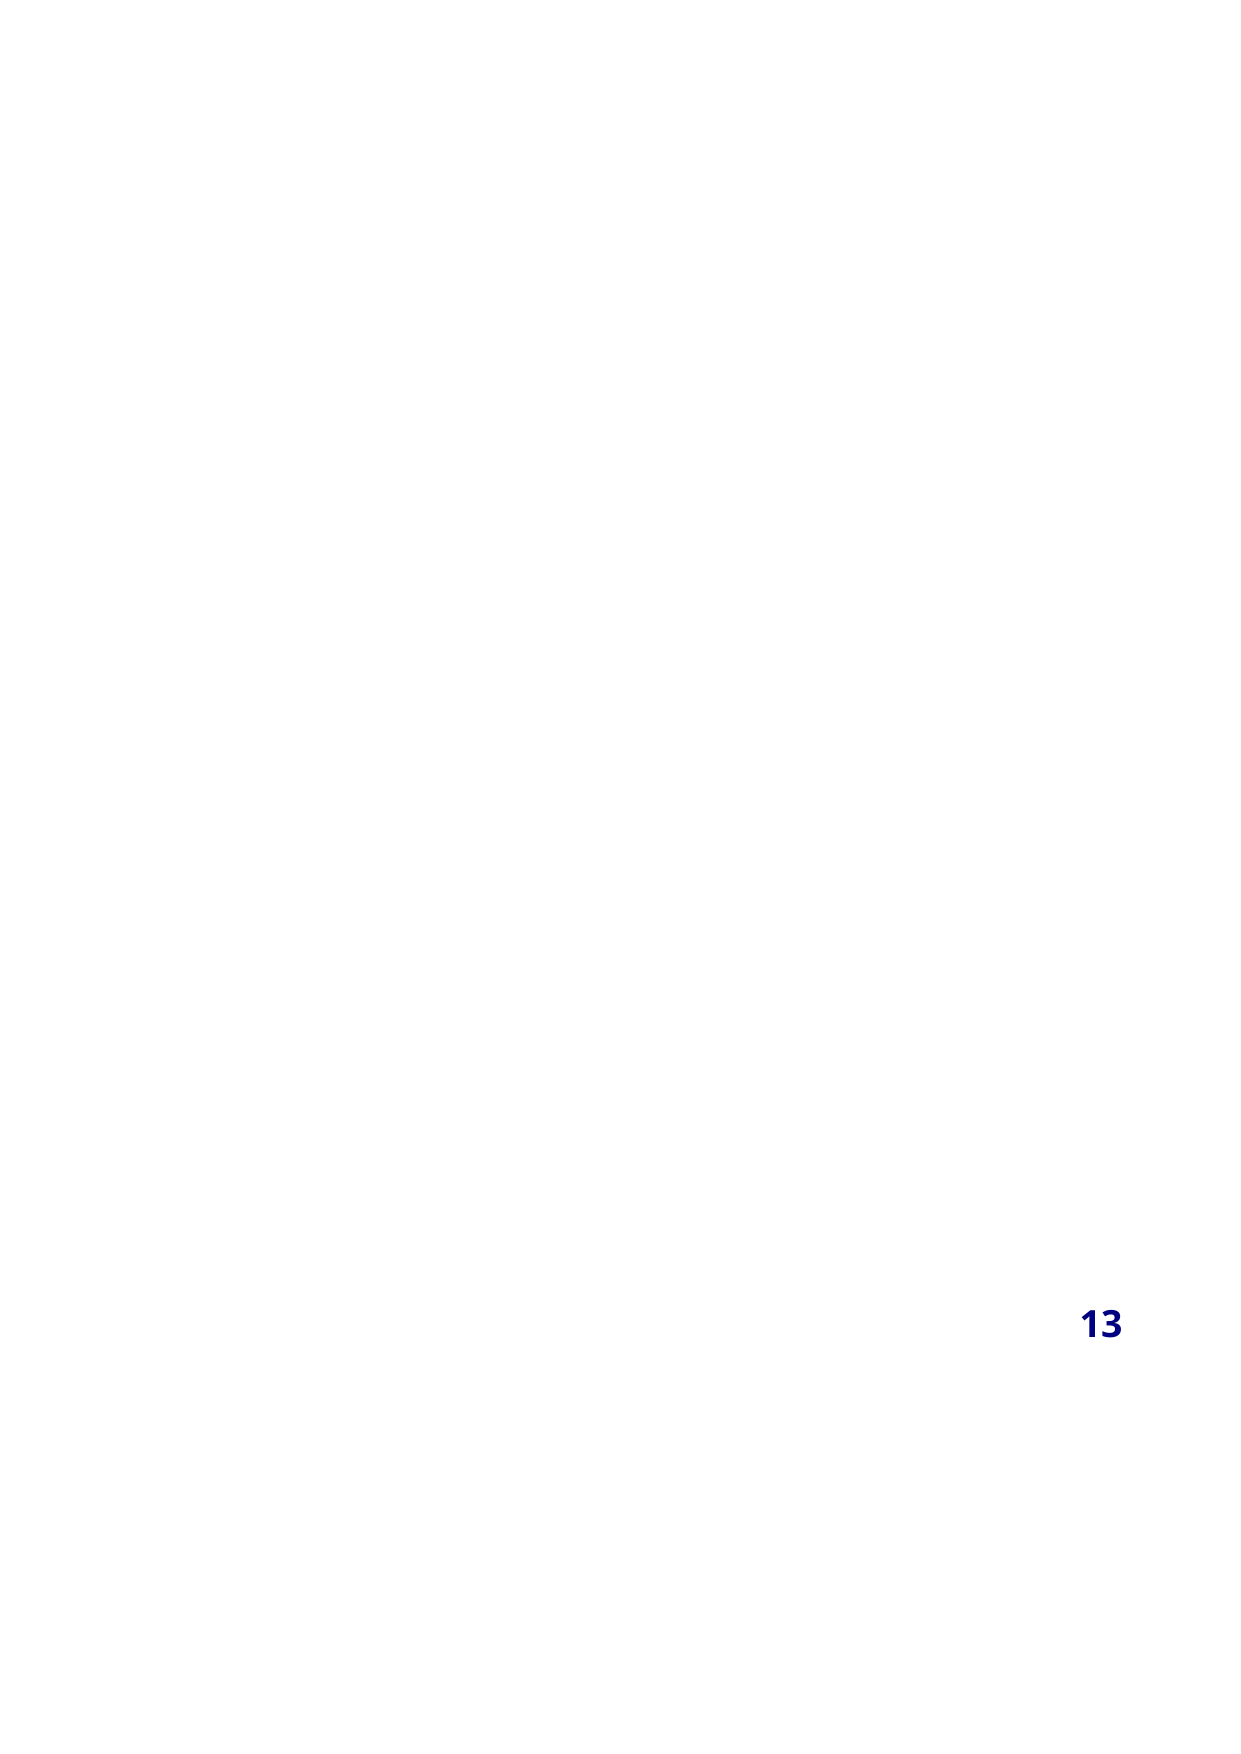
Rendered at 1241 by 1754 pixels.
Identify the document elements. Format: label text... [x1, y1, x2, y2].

text 13 [118, 1297, 1122, 1348]
